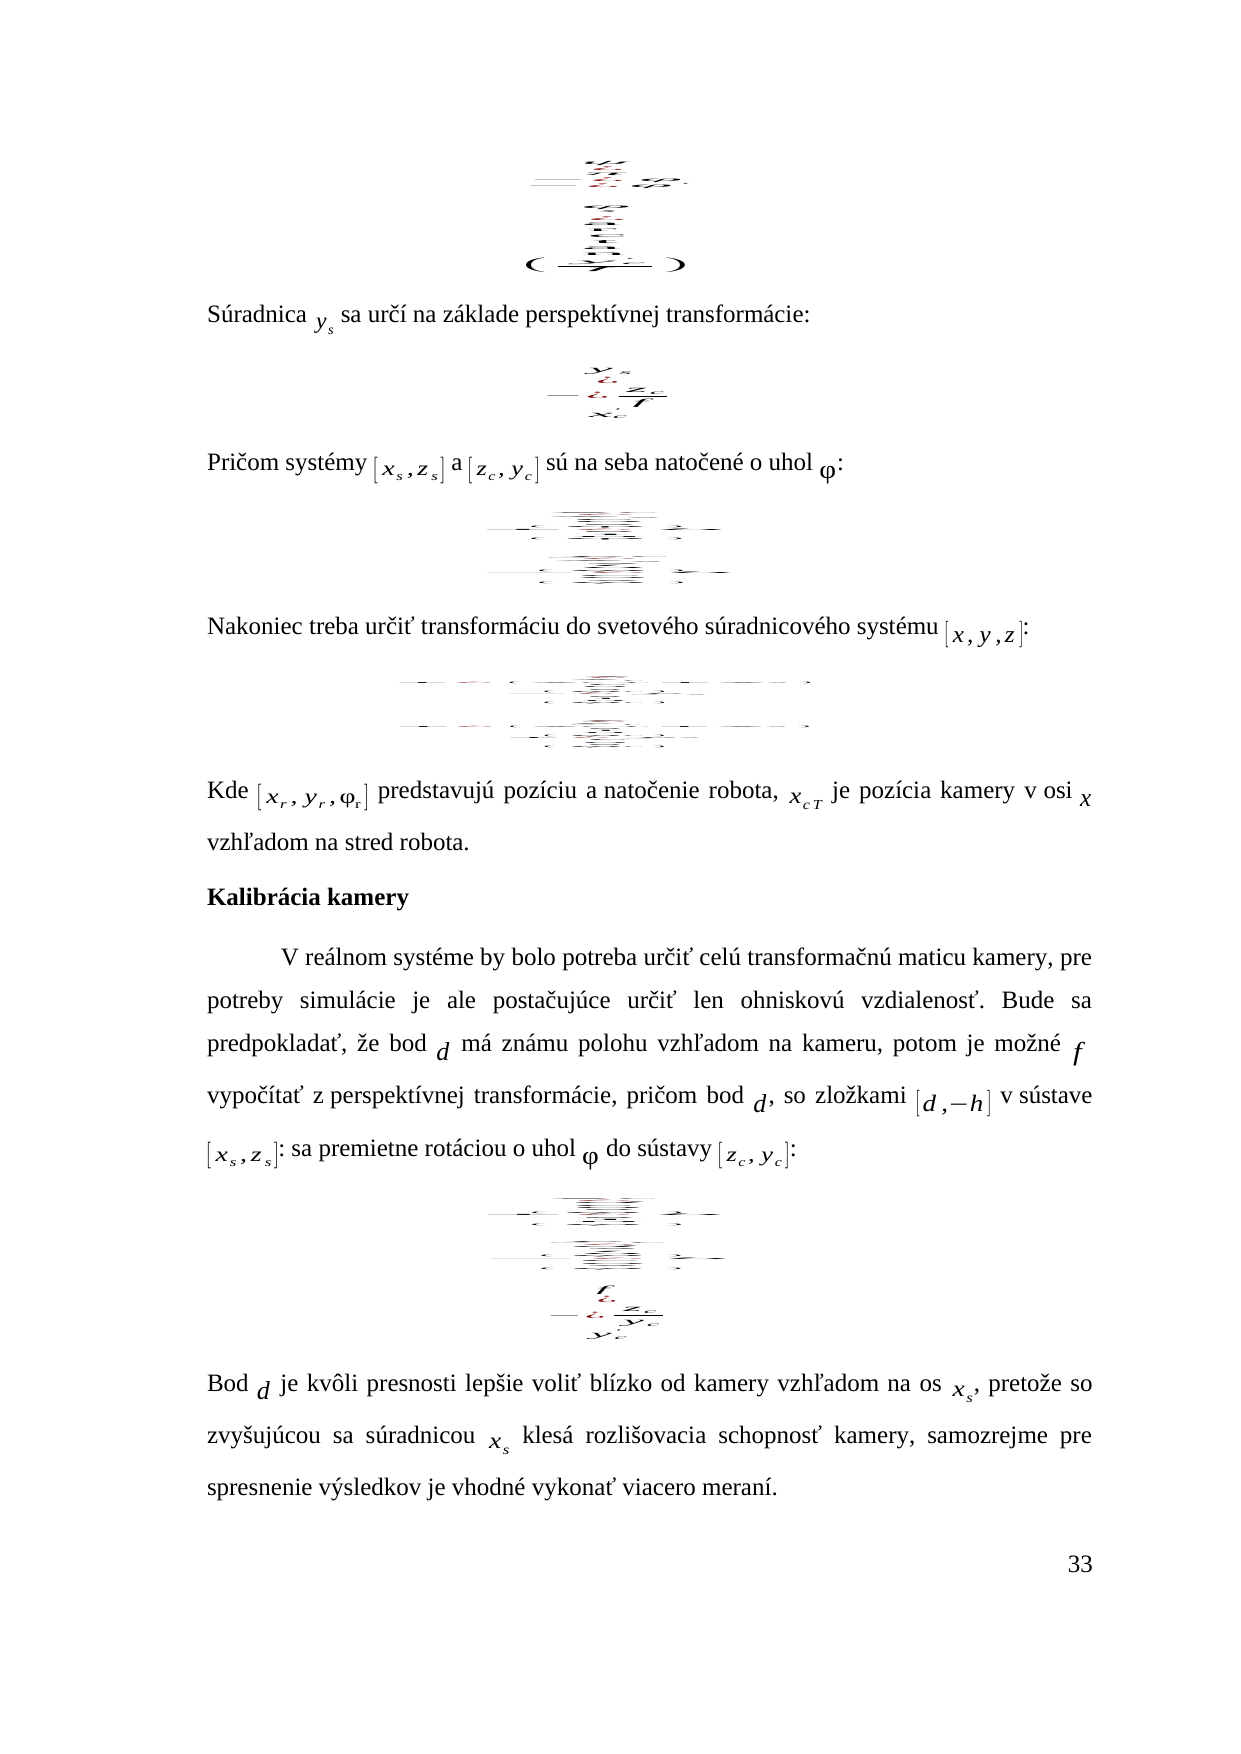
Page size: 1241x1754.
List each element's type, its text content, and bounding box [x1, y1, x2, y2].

table_header [1004, 148, 1093, 299]
table_header [1004, 352, 1093, 447]
text Súradnica sa určí na základe perspektívnej transformácie: [207, 299, 1092, 337]
text Pričom systémy a sú na seba natočené o uhol : [207, 447, 1092, 485]
table_header [1004, 663, 1093, 775]
text Bod je kvôli presnosti lepšie voliť blízko od kamery vzhľadom na os , pretože so zvyšujúcou sa súradnicou klesá rozlišovacia schopnosť kamery, samozrejme pre spresnenie výsledkov je vhodné vykonať viacero meraní. [207, 1368, 1092, 1501]
text Nakoniec treba určiť transformáciu do svetového súradnicového systému : [207, 611, 1092, 649]
table_header [207, 499, 1004, 611]
table_header [207, 352, 1004, 447]
table_header [207, 1185, 1004, 1368]
text Kde predstavujú pozíciu a natočenie robota, je pozícia kamery v osi vzhľadom na stred robota. [207, 775, 1092, 856]
subtitle Kalibrácia kamery [207, 882, 1092, 911]
table_header [207, 148, 1004, 299]
text V reálnom systéme by bolo potreba určiť celú transformačnú maticu kamery, pre potreby simulácie je ale postačujúce určiť len ohniskovú vzdialenosť. Bude sa predpokladať, že bod má známu polohu vzhľadom na kameru, potom je možné vypočítať z perspektívnej transformácie, pričom bod , so zložkami v sústave : sa premietne rotáciou o uhol do sústavy : [207, 942, 1092, 1170]
table_header [1004, 499, 1093, 611]
table_header [207, 663, 1004, 775]
table_header [1004, 1185, 1093, 1368]
